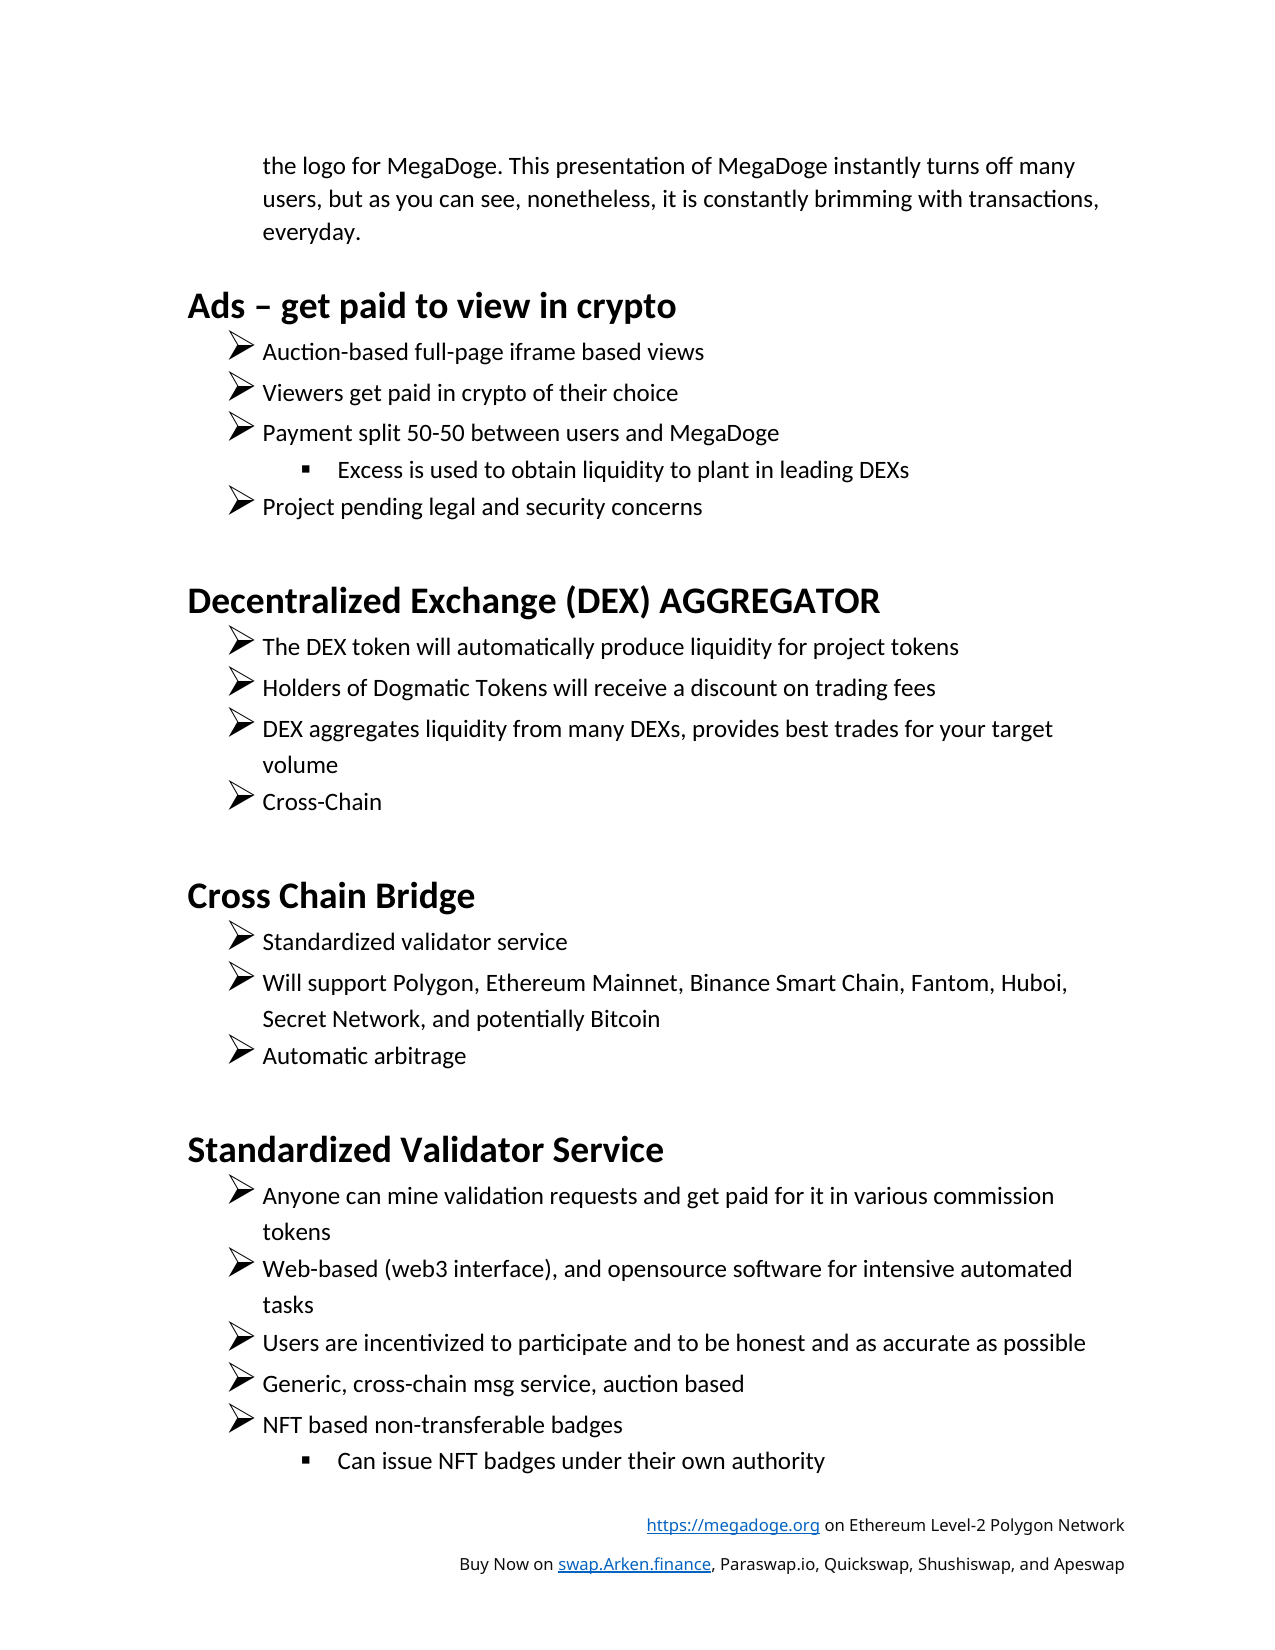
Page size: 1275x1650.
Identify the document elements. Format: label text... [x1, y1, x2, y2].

list Decentralized Exchange (DEX) AGGREGATOR [150, 577, 1125, 623]
list Holders of Dogmatic Tokens will receive a discount on trading fees [225, 668, 1125, 706]
list Standardized Validator Service [150, 1126, 1125, 1172]
list Viewers get paid in crypto of their choice [225, 372, 1125, 410]
list Web-based (web3 interface), and opensource software for intensive automated tasks [225, 1249, 1125, 1320]
list the logo for MegaDoge. This presentation of MegaDoge instantly turns off many users, but as you can see, nonetheless, it is constantly brimming with transactions, everyday. [225, 150, 1125, 246]
list Auction-based full-page iframe based views [225, 331, 1125, 369]
list Generic, cross-chain msg service, auction based [225, 1363, 1125, 1401]
list NFT based non-transferable badges [225, 1404, 1125, 1442]
list The DEX token will automatically produce liquidity for project tokens [225, 627, 1125, 665]
list Project pending legal and security concerns [225, 487, 1125, 525]
list Excess is used to obtain liquidity to plant in leading DEXs [300, 454, 1125, 484]
list Ads – get paid to view in crypto [150, 282, 1125, 327]
list Can issue NFT badges under their own authority [300, 1445, 1125, 1476]
list Cross Chain Bridge [150, 872, 1125, 918]
list Cross-Chain [225, 782, 1125, 820]
list DEX aggregates liquidity from many DEXs, provides best trades for your target volume [225, 709, 1125, 779]
list Automatic arbitrage [225, 1036, 1125, 1074]
list Anyone can mine validation requests and get paid for it in various commission tokens [225, 1176, 1125, 1247]
list Standardized validator service [225, 922, 1125, 960]
list Payment split 50-50 between users and MegaDoge [225, 413, 1125, 451]
list Users are incentivized to participate and to be honest and as accurate as possible [225, 1322, 1125, 1360]
list Will support Polygon, Ethereum Mainnet, Binance Smart Chain, Fantom, Huboi, Secret Network, and potentially Bitcoin [225, 963, 1125, 1033]
